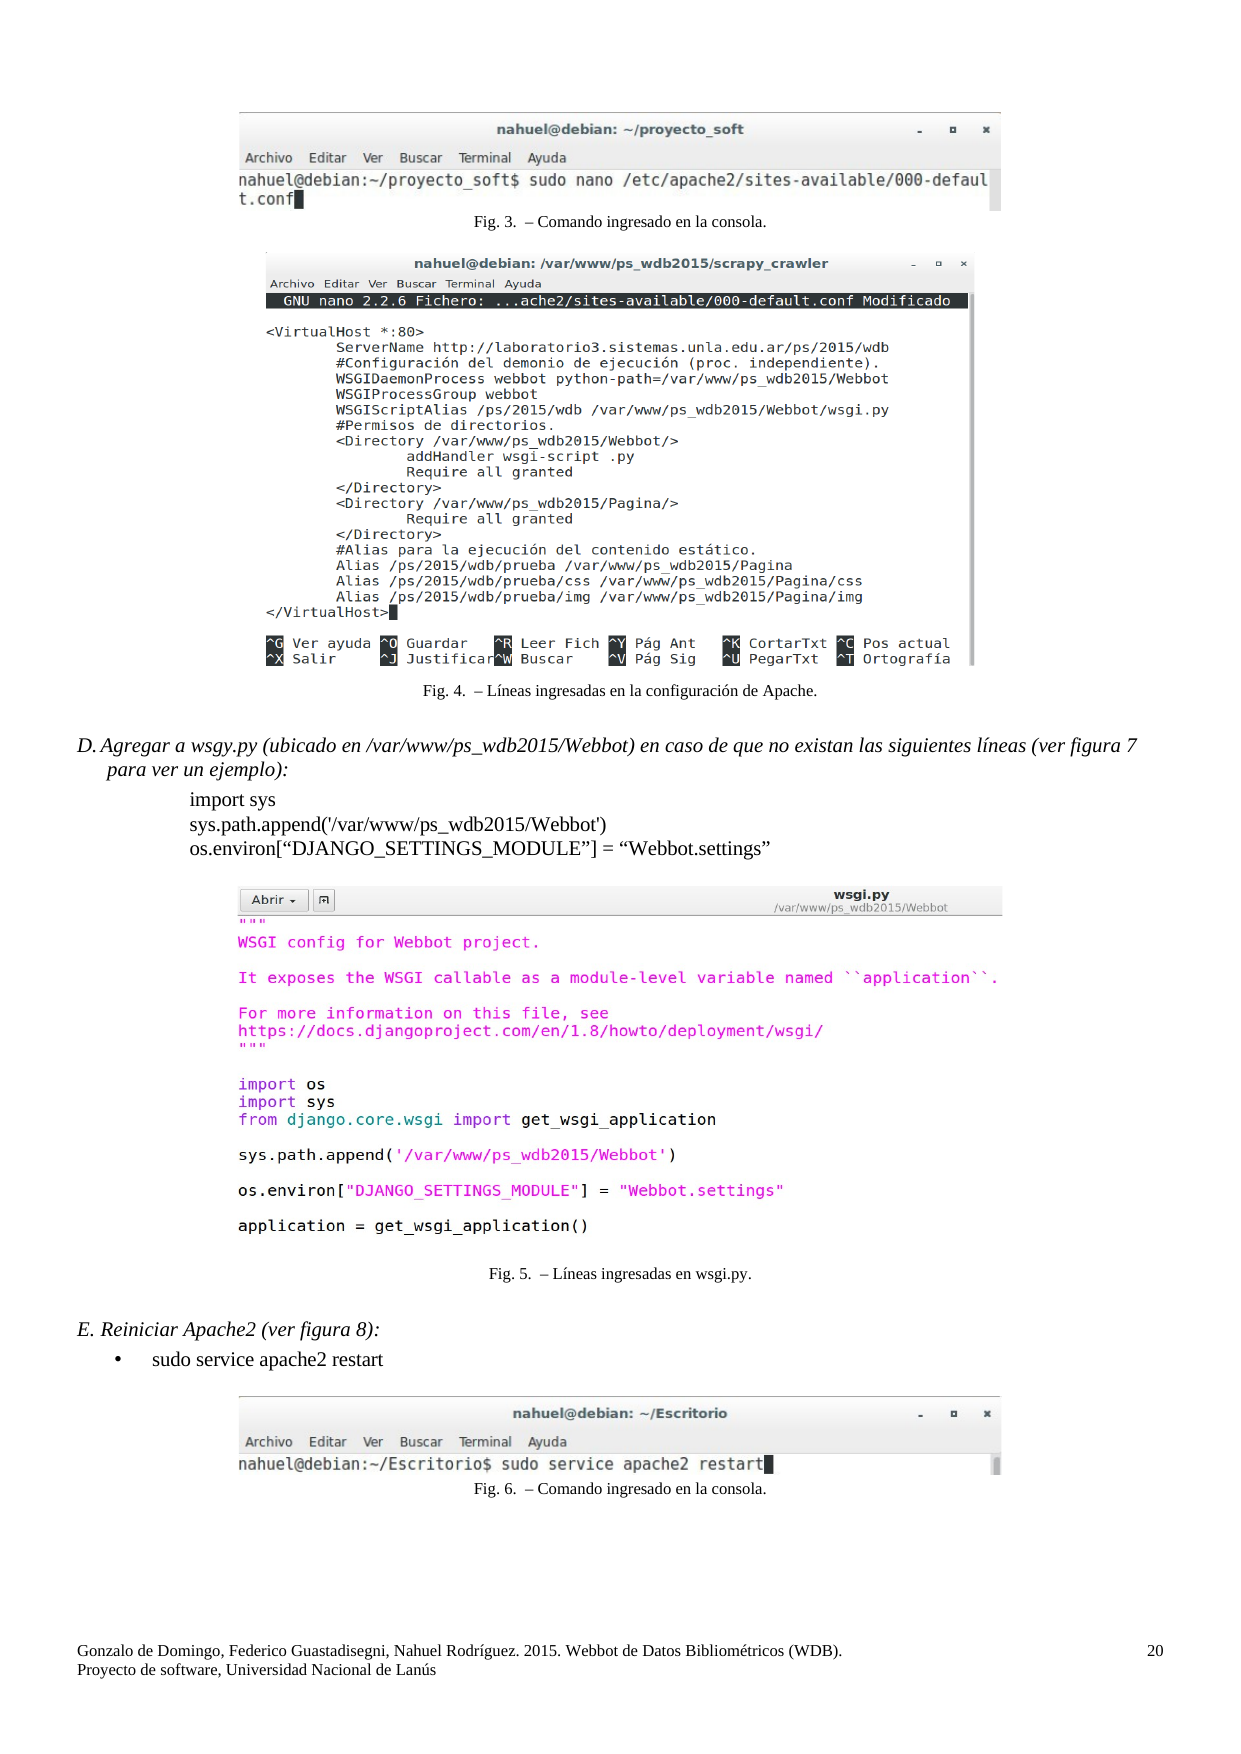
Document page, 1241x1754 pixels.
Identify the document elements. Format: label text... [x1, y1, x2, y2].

subtitle Reiniciar Apache2 (ver figura 8): [77, 1316, 1163, 1341]
list sys.path.append('/var/www/ps_wdb2015/Webbot') os.environ[“DJANGO_SETTINGS_MODULE”] = “Webbot.settings” [152, 812, 1163, 860]
subtitle Agregar a wsgy.py (ubicado en /var/www/ps_wdb2015/Webbot) en caso de que no existan las siguientes líneas (ver figura 7 para ver un ejemplo): [77, 733, 1163, 781]
list – Líneas ingresadas en la configuración de Apache. [77, 680, 1163, 699]
list – Comando ingresado en la consola. [77, 212, 1163, 231]
list import sys [152, 787, 1163, 811]
picture [265, 252, 975, 666]
picture [239, 112, 1001, 211]
picture [238, 1396, 1002, 1475]
list – Líneas ingresadas en wsgi.py. [77, 1264, 1163, 1283]
list sudo service apache2 restart [114, 1347, 1163, 1371]
picture [237, 885, 1003, 1240]
list – Comando ingresado en la consola. [77, 1478, 1163, 1498]
